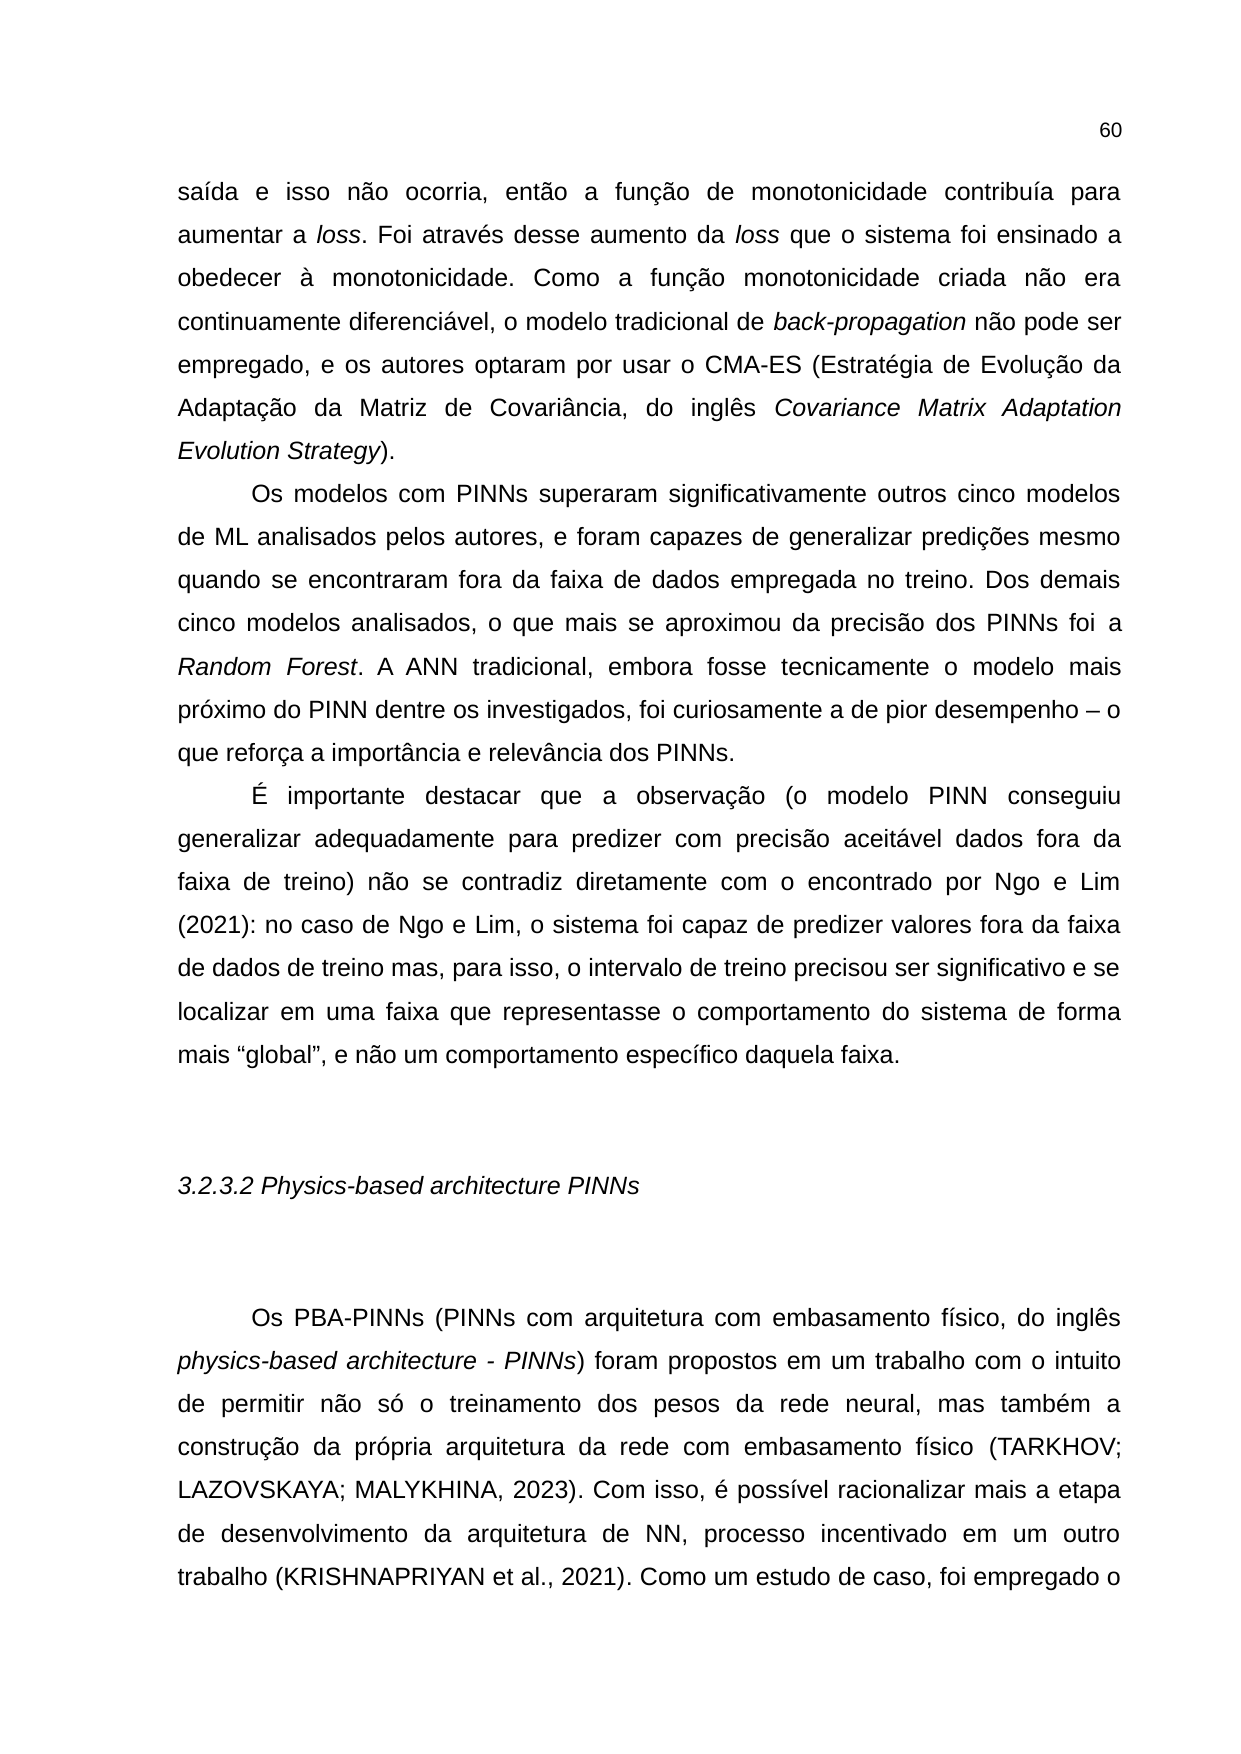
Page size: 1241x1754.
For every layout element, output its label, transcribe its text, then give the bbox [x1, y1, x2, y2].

text É importante destacar que a observação (o modelo PINN conseguiu generalizar adequadamente para predizer com precisão aceitável dados fora da faixa de treino) não se contradiz diretamente com o encontrado por Ngo e Lim (2021): no caso de Ngo e Lim, o sistema foi capaz de predizer valores fora da faixa de dados de treino mas, para isso, o intervalo de treino precisou ser significativo e se localizar em uma faixa que representasse o comportamento do sistema de forma mais “global”, e não um comportamento específico daquela faixa. [177, 781, 1122, 1068]
subtitle Physics-based architecture PINNs [177, 1171, 1122, 1200]
text saída e isso não ocorria, então a função de monotonicidade contribuía para aumentar a loss. Foi através desse aumento da loss que o sistema foi ensinado a obedecer à monotonicidade. Como a função monotonicidade criada não era continuamente diferenciável, o modelo tradicional de back-propagation não pode ser empregado, e os autores optaram por usar o CMA-ES (Estratégia de Evolução da Adaptação da Matriz de Covariância, do inglês Covariance Matrix Adaptation Evolution Strategy). [177, 177, 1122, 464]
text Os modelos com PINNs superaram significativamente outros cinco modelos de ML analisados pelos autores, e foram capazes de generalizar predições mesmo quando se encontraram fora da faixa de dados empregada no treino. Dos demais cinco modelos analisados, o que mais se aproximou da precisão dos PINNs foi a Random Forest. A ANN tradicional, embora fosse tecnicamente o modelo mais próximo do PINN dentre os investigados, foi curiosamente a de pior desempenho – o que reforça a importância e relevância dos PINNs. [177, 479, 1122, 766]
text Os PBA-PINNs (PINNs com arquitetura com embasamento físico, do inglês physics-based architecture - PINNs) foram propostos em um trabalho com o intuito de permitir não só o treinamento dos pesos da rede neural, mas também a construção da própria arquitetura da rede com embasamento físico (TARKHOV; LAZOVSKAYA; MALYKHINA, 2023). Com isso, é possível racionalizar mais a etapa de desenvolvimento da arquitetura de NN, processo incentivado em um outro trabalho (KRISHNAPRIYAN et al., 2021). Como um estudo de caso, foi empregado o [177, 1303, 1122, 1590]
